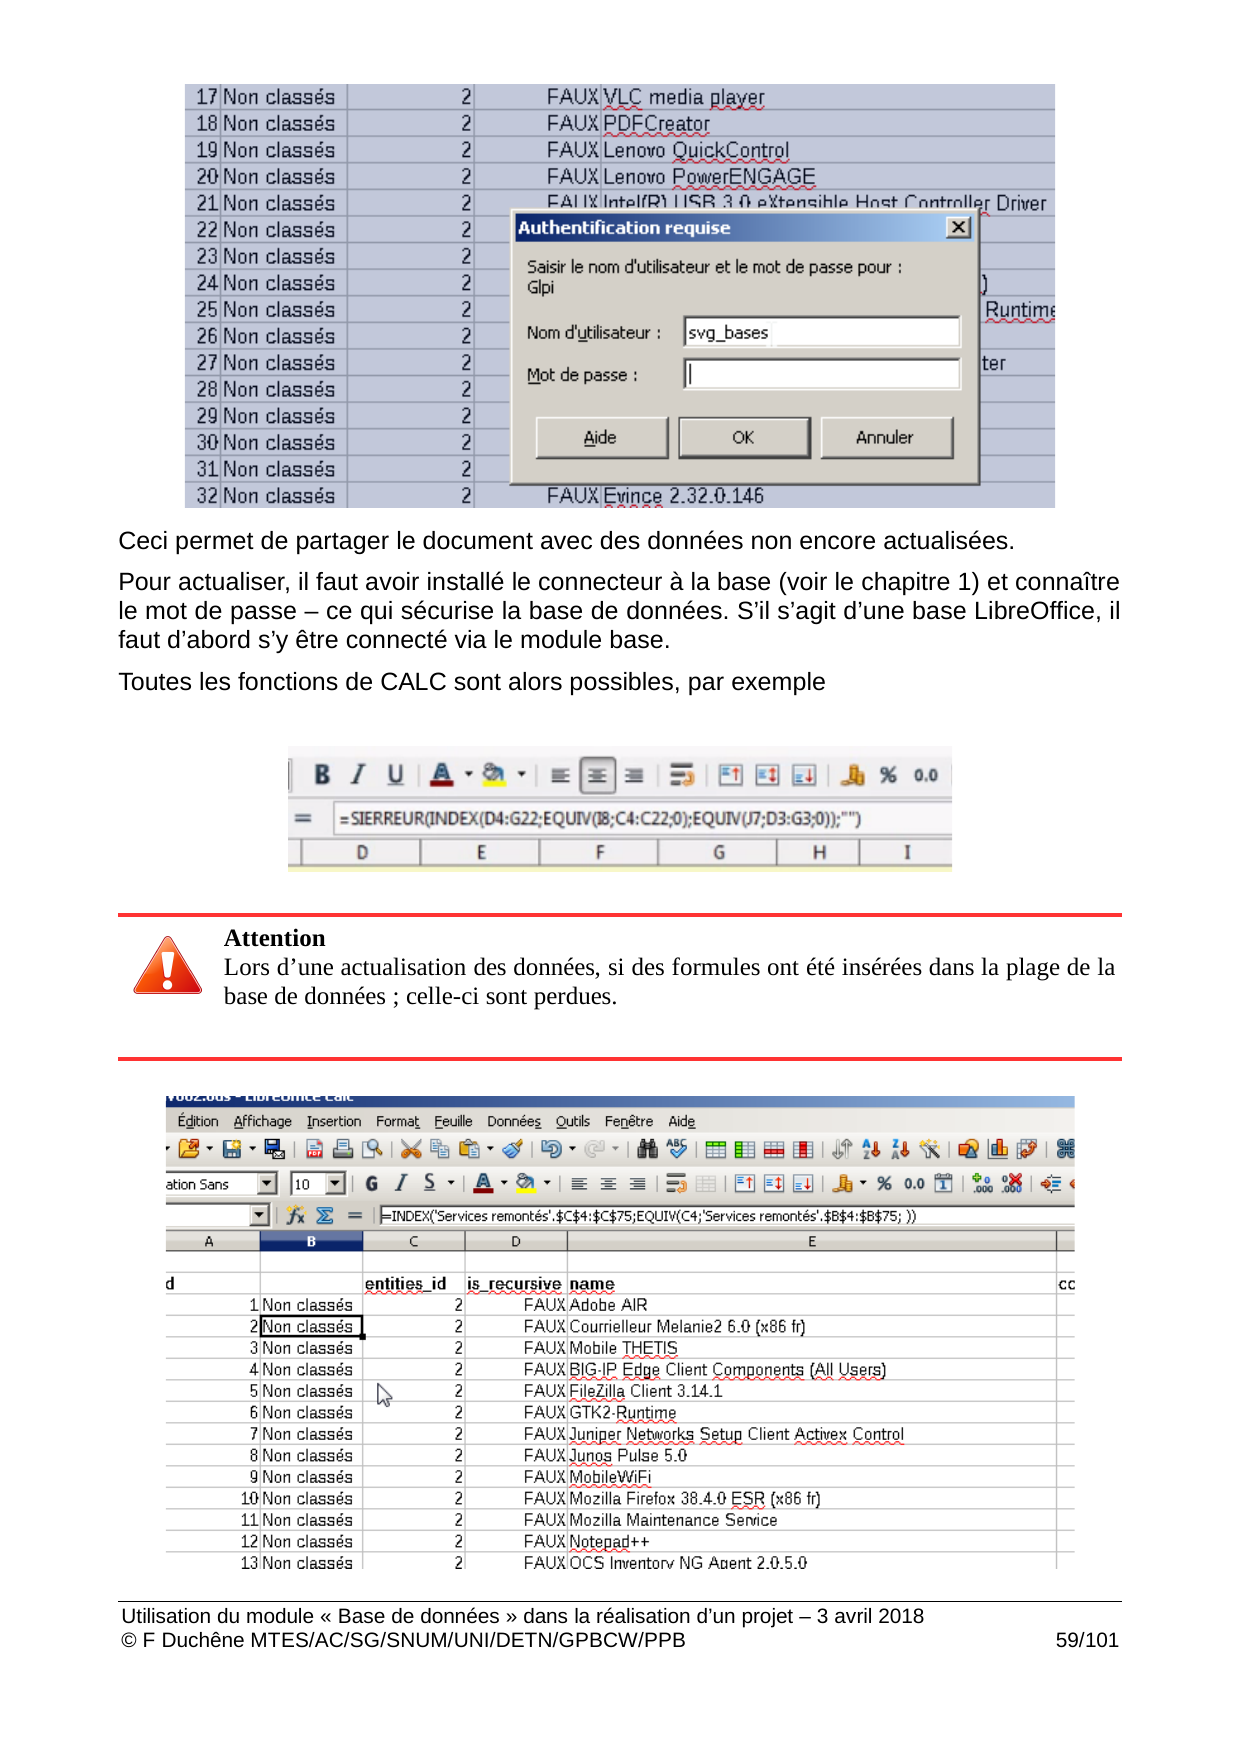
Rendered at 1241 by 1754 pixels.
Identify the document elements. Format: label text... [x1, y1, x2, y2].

picture [165, 1096, 1075, 1569]
table_header Attention Lors d’une actualisation des données, si des formules ont été insérées dans la plage de la base de données ; celle-ci sont perdues. [218, 917, 1122, 1057]
picture [288, 746, 953, 872]
text Pour actualiser, il faut avoir installé le connecteur à la base (voir le chapitre 1) et connaître le mot de passe – ce qui sécurise la base de données. S’il s’agit d’une base LibreOffice, il faut d’abord s’y être connecté via le module base. [118, 567, 1122, 654]
table_header [118, 923, 218, 1057]
table_header [118, 917, 218, 922]
text Toutes les fonctions de CALC sont alors possibles, par exemple [118, 667, 1122, 696]
text Ceci permet de partager le document avec des données non encore actualisées. [118, 526, 1122, 555]
picture [123, 922, 213, 1011]
picture [184, 84, 1056, 508]
